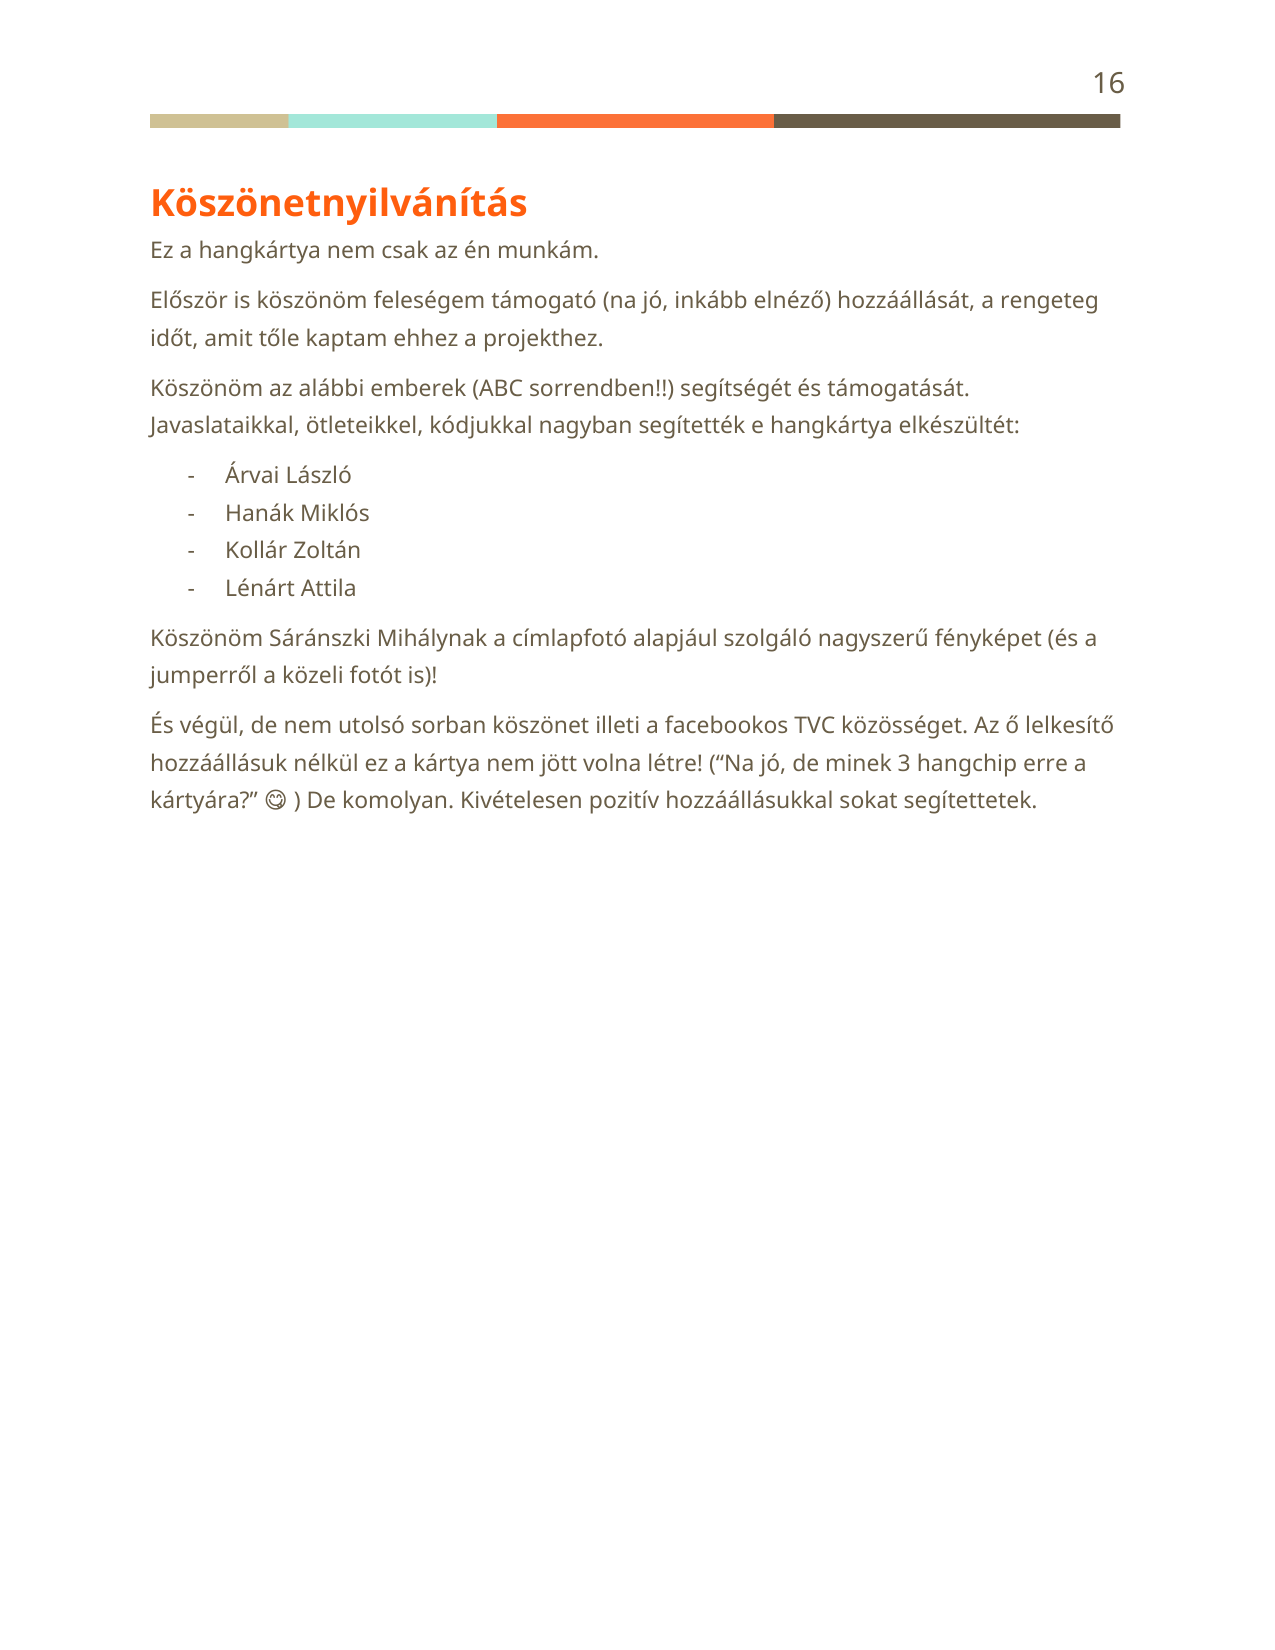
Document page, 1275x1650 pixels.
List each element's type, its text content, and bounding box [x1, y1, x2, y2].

subtitle Köszönetnyilvánítás [150, 196, 353, 221]
list Kollár Zoltán [187, 534, 1125, 565]
list Hanák Miklós [187, 496, 1125, 528]
text Köszönöm Sáránszki Mihálynak a címlapfotó alapjául szolgáló nagyszerű fényképet (és a jumperről a közeli fotót is)! [150, 621, 1125, 690]
picture [150, 114, 1121, 128]
subtitle Köszönetnyilvánítás [357, 196, 1125, 221]
text Először is köszönöm feleségem támogató (na jó, inkább elnéző) hozzáállását, a rengeteg időt, amit tőle kaptam ehhez a projekthez. [150, 284, 1125, 353]
text Ez a hangkártya nem csak az én munkám. [150, 234, 1125, 265]
list Árvai László [187, 459, 1125, 490]
list Lénárt Attila [187, 571, 1125, 603]
text Köszönöm az alábbi emberek (ABC sorrendben!!) segítségét és támogatását. Javaslataikkal, ötleteikkel, kódjukkal nagyban segítették e hangkártya elkészültét: [150, 371, 1125, 440]
text És végül, de nem utolsó sorban köszönet illeti a facebookos TVC közösséget. Az ő lelkesítő hozzáállásuk nélkül ez a kártya nem jött volna létre! (“Na jó, de minek 3 hangchip erre a kártyára?” 😋 ) De komolyan. Kivételesen pozitív hozzáállásukkal sokat segítettetek. [150, 709, 1125, 815]
